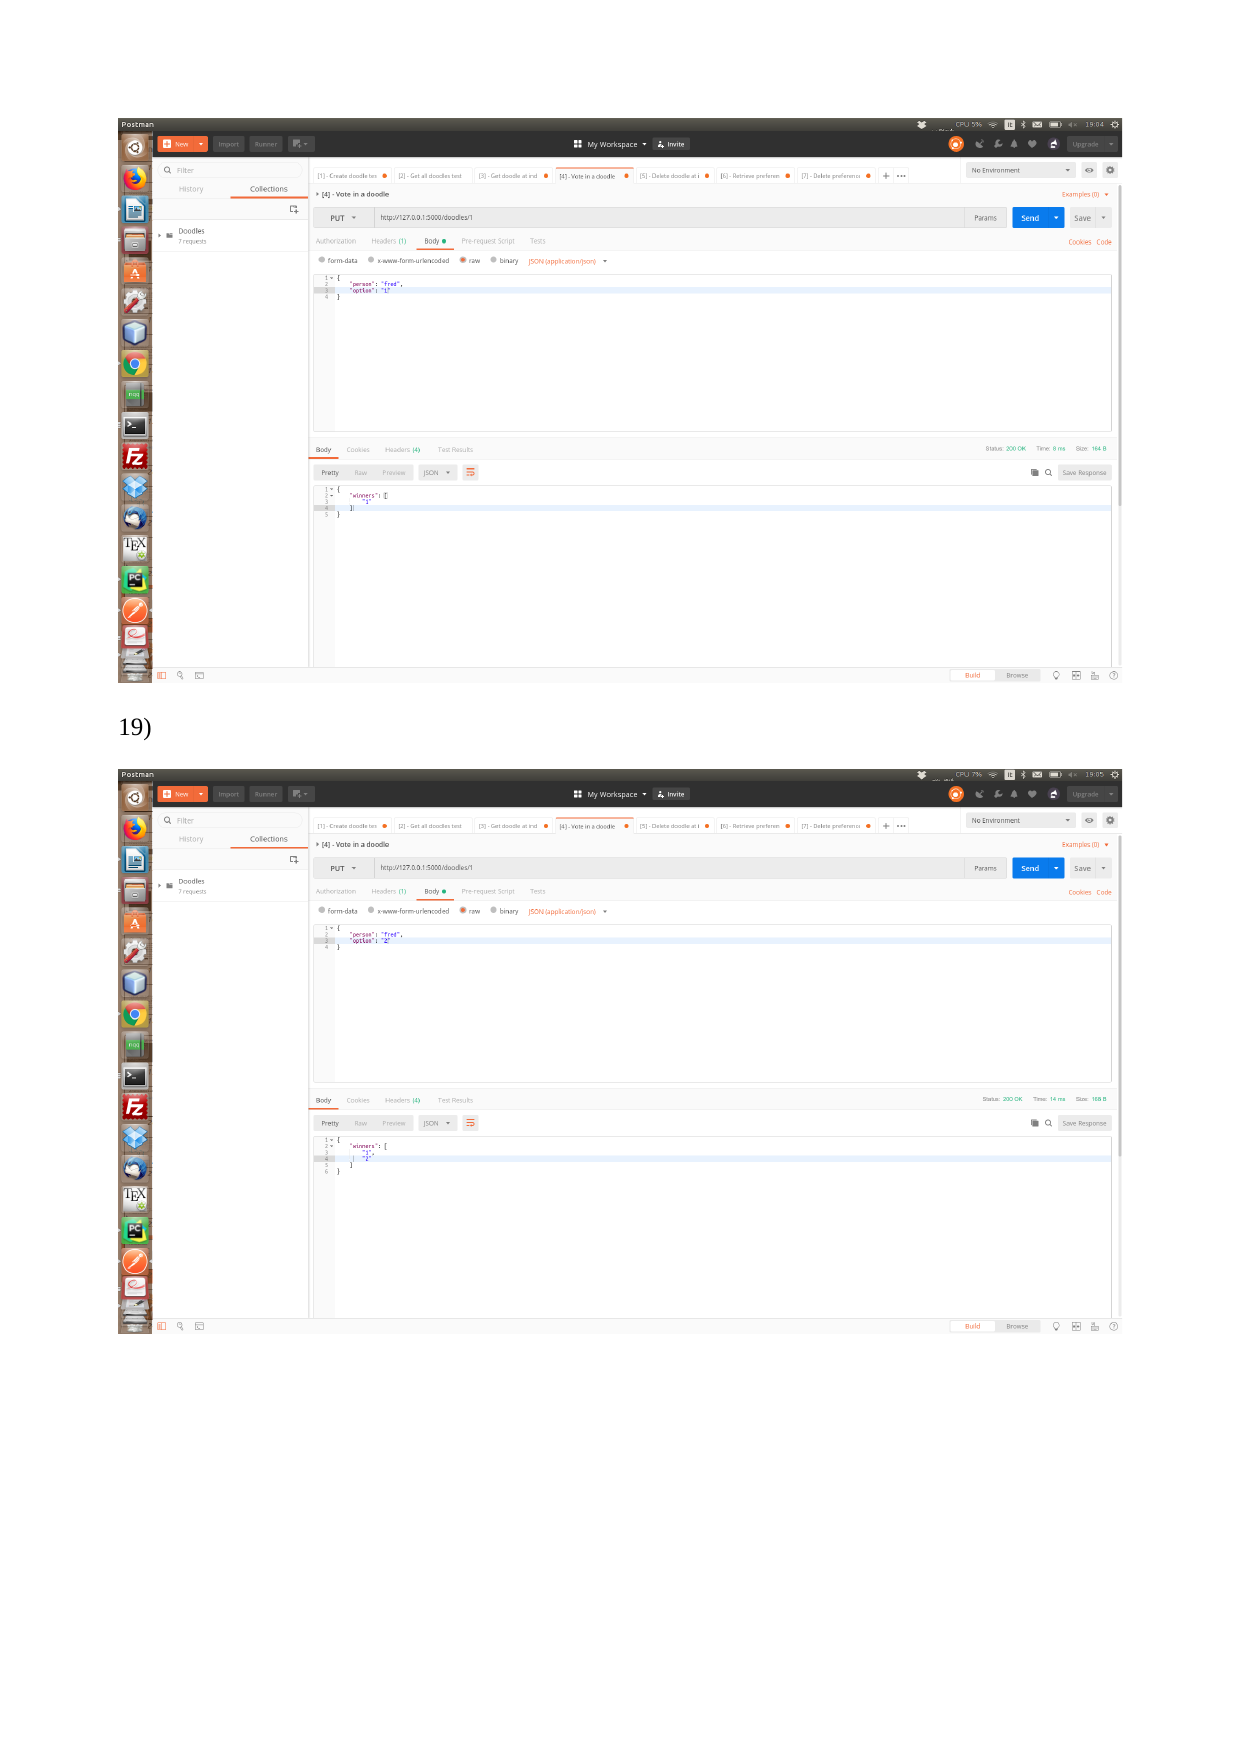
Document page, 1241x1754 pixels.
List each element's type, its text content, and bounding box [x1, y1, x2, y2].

picture [118, 118, 1123, 683]
text 19) [118, 712, 1122, 740]
picture [118, 769, 1123, 1334]
